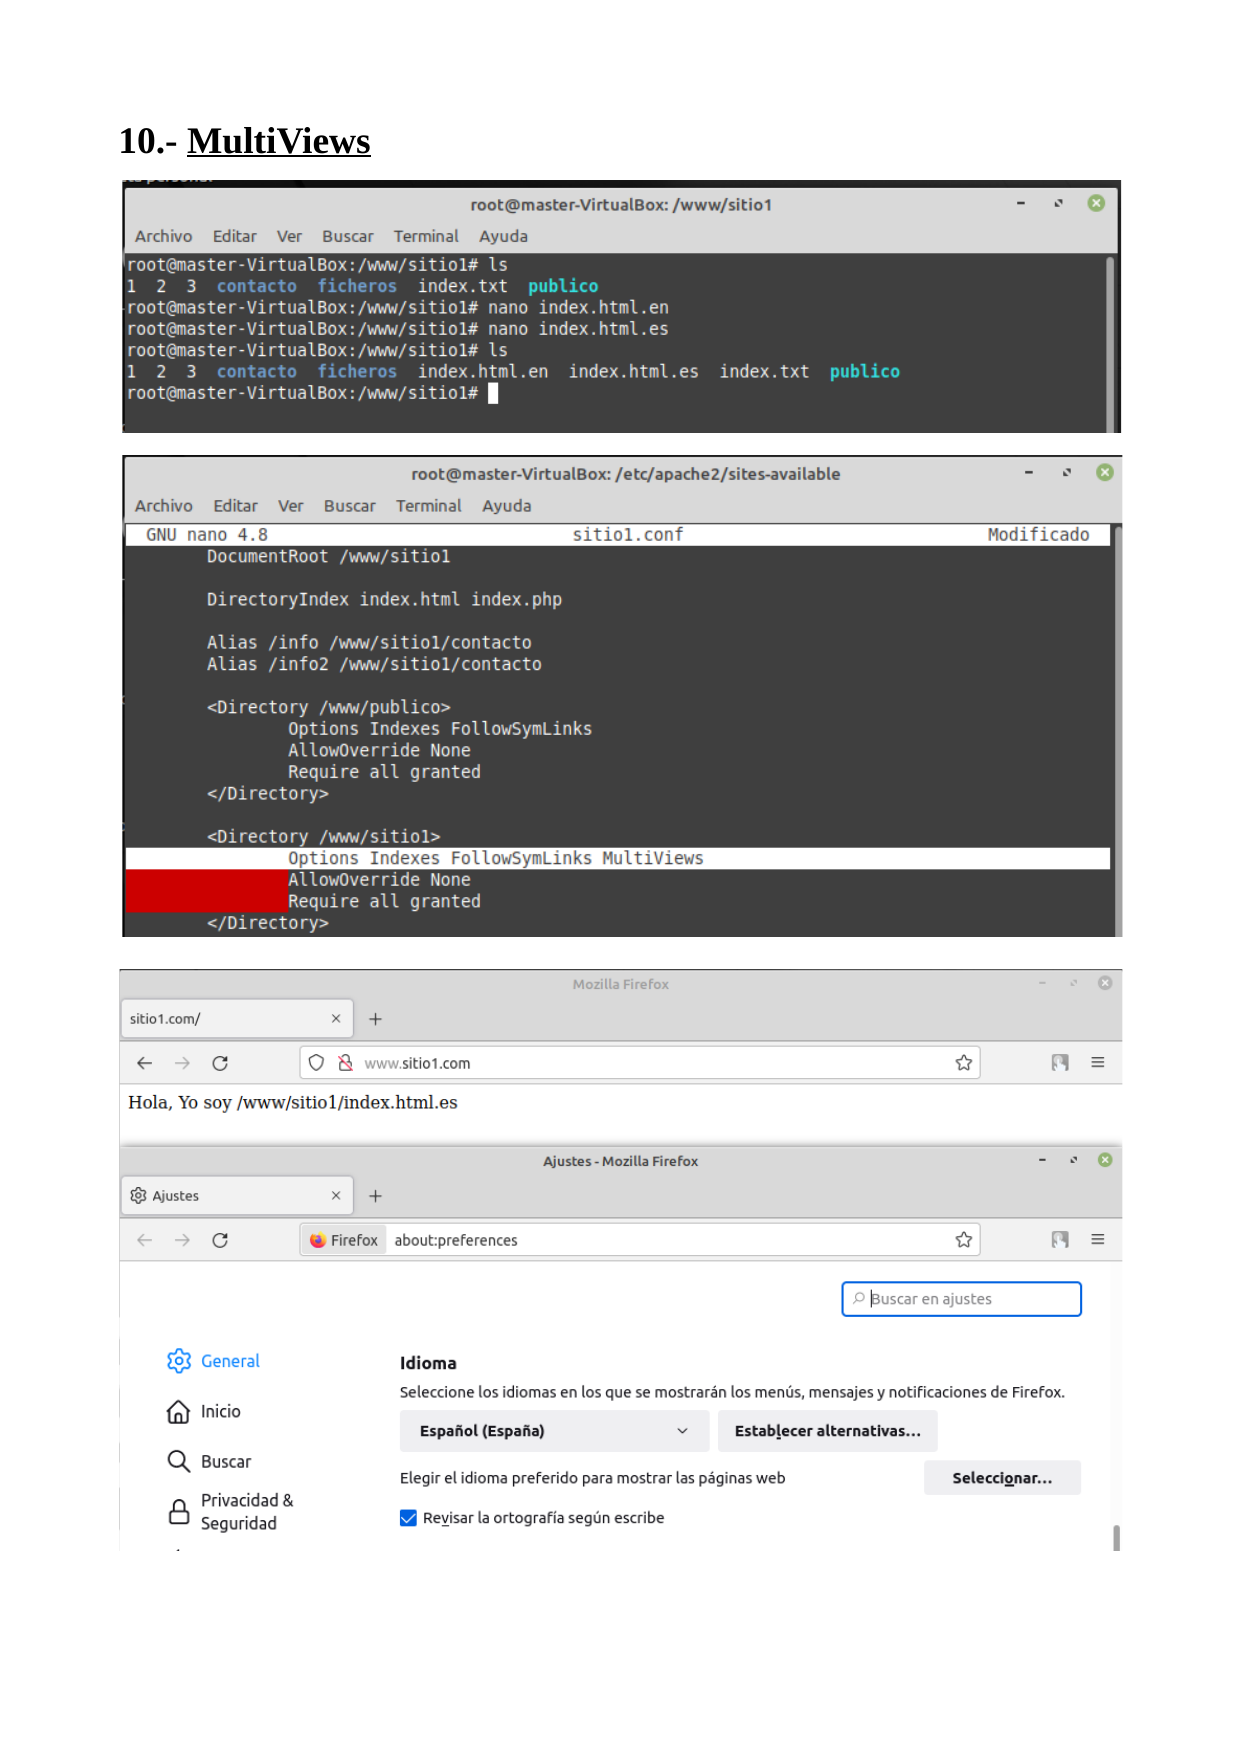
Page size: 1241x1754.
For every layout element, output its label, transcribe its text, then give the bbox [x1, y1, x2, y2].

picture [966, 180, 1122, 340]
text 10.- MultiViews [118, 118, 1122, 161]
picture [959, 455, 1123, 937]
